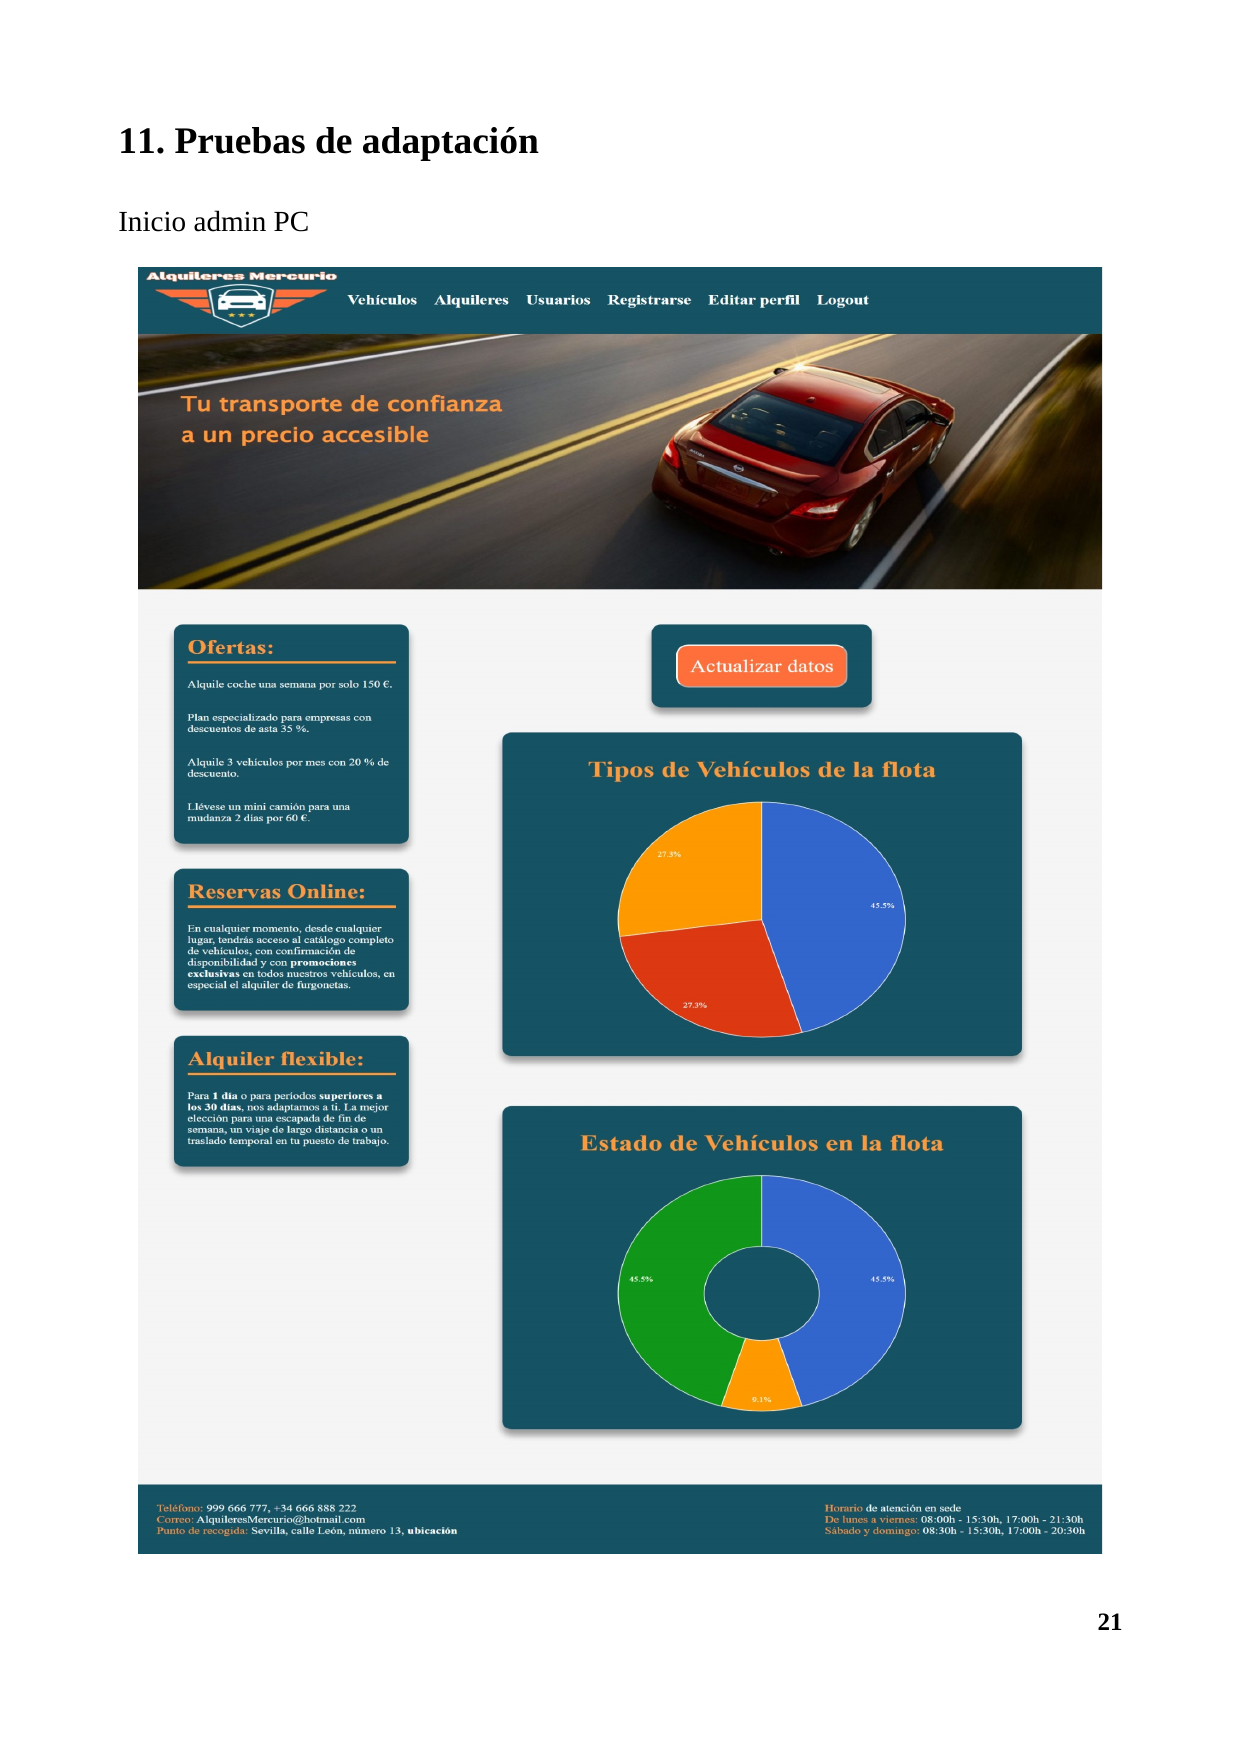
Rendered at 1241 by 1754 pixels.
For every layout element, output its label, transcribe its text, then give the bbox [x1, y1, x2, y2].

text Inicio admin PC [118, 204, 1122, 238]
text 11. Pruebas de adaptación [118, 118, 1122, 161]
picture [138, 267, 1103, 1554]
